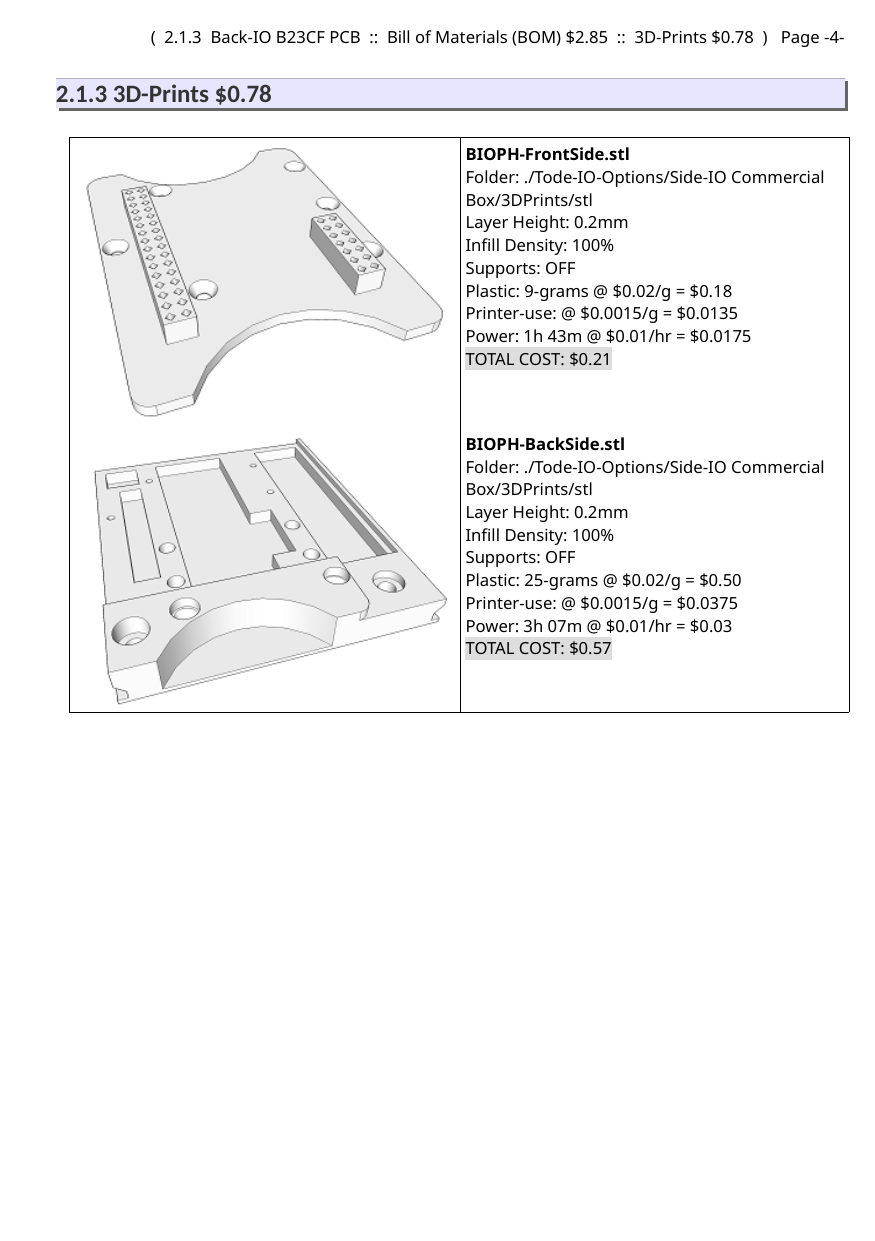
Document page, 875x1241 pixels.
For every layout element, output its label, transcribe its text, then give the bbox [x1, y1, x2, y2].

table_cell [70, 427, 460, 712]
table_header [70, 138, 460, 427]
table_cell BIOPH-BackSide.stl Folder: ./Tode-IO-Options/Side-IO Commercial Box/3DPrints/stl Layer Height: 0.2mm Infill Density: 100% Supports: OFF Plastic: 25-grams @ $0.02/g = $0.50 Printer-use: @ $0.0015/g = $0.0375 Power: 3h 07m @ $0.01/hr = $0.03 TOTAL COST: $0.57 [461, 427, 849, 712]
subtitle 3D-Prints $0.78 [56, 78, 846, 108]
table_header BIOPH-FrontSide.stl Folder: ./Tode-IO-Options/Side-IO Commercial Box/3DPrints/stl Layer Height: 0.2mm Infill Density: 100% Supports: OFF Plastic: 9-grams @ $0.02/g = $0.18 Printer-use: @ $0.0015/g = $0.0135 Power: 1h 43m @ $0.01/hr = $0.0175 TOTAL COST: $0.21 [461, 138, 849, 427]
